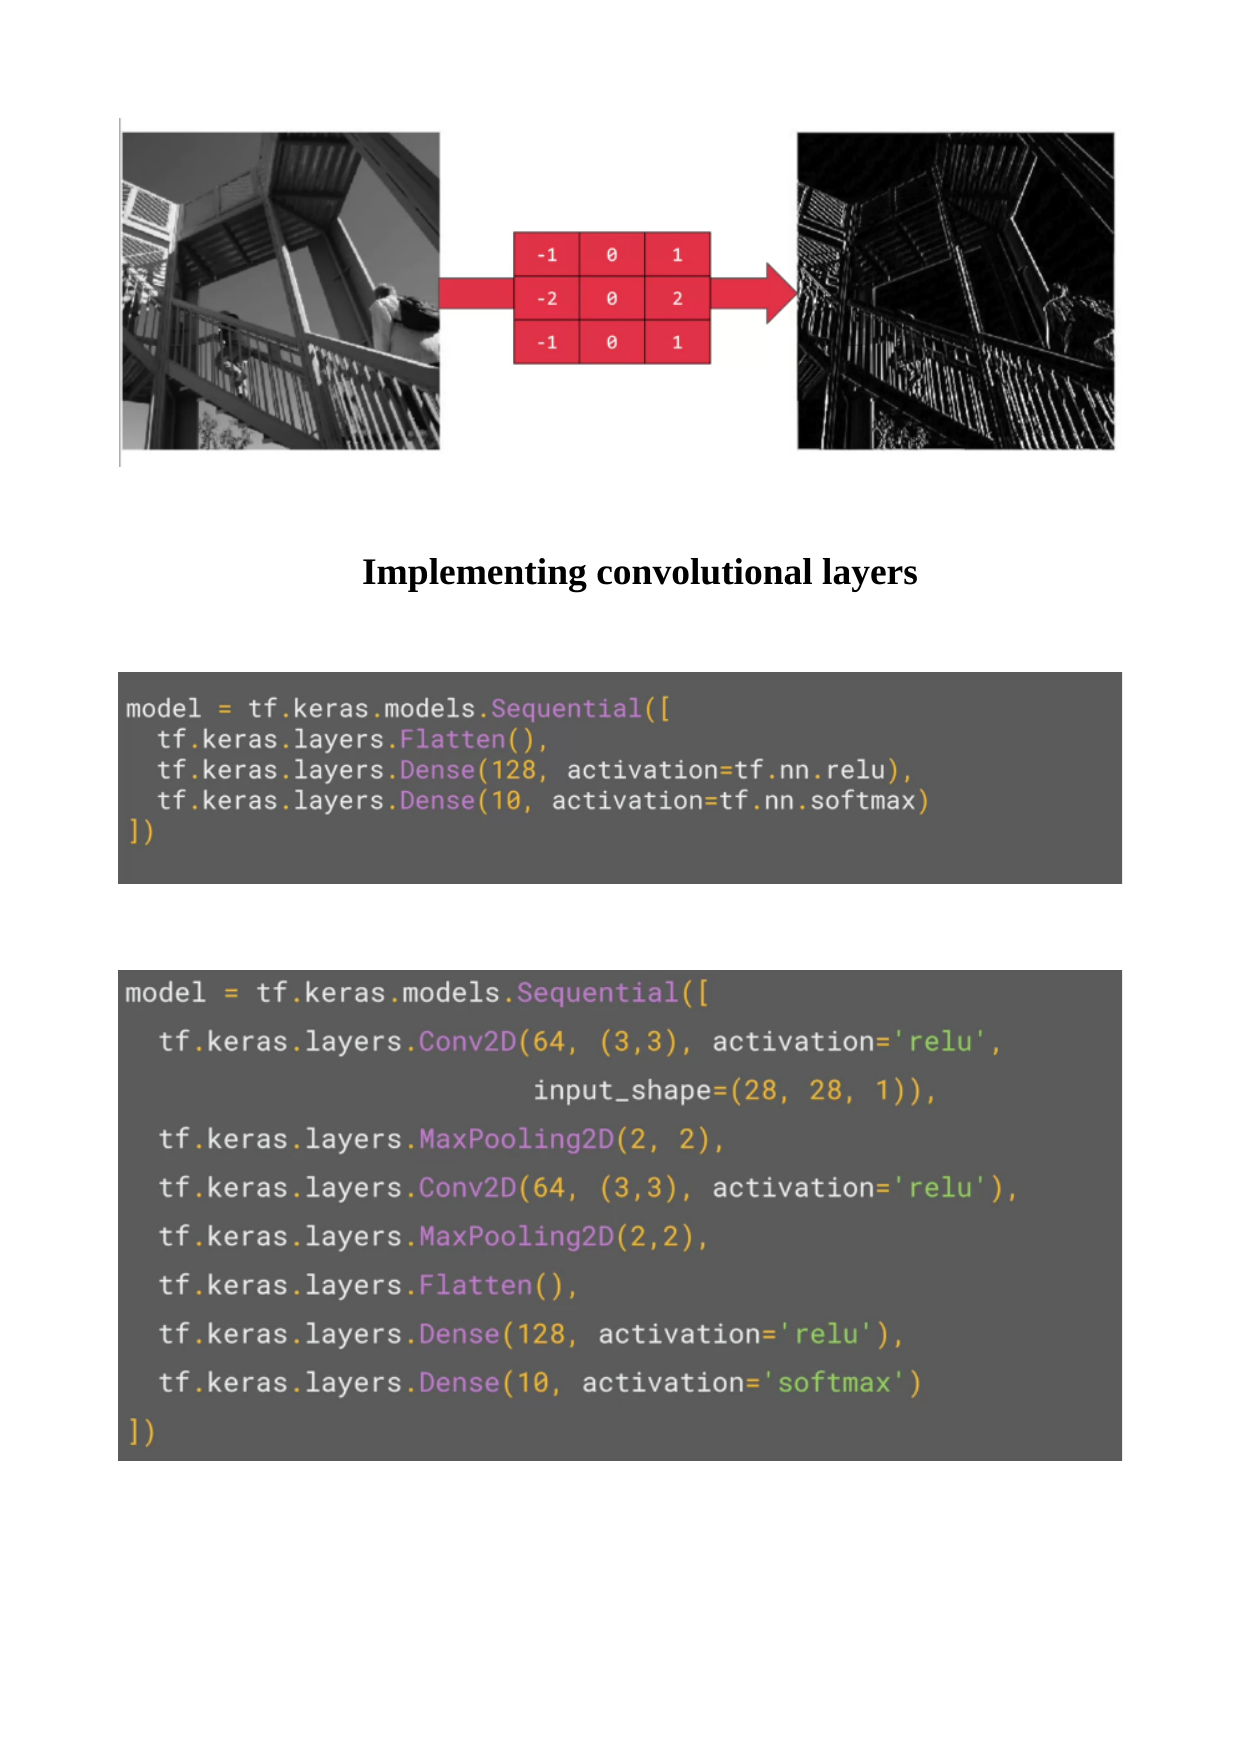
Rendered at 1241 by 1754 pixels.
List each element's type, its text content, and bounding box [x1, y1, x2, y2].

picture [118, 118, 1123, 467]
picture [118, 970, 1123, 1461]
picture [118, 672, 1123, 884]
subtitle Implementing convolutional layers [118, 549, 1122, 592]
